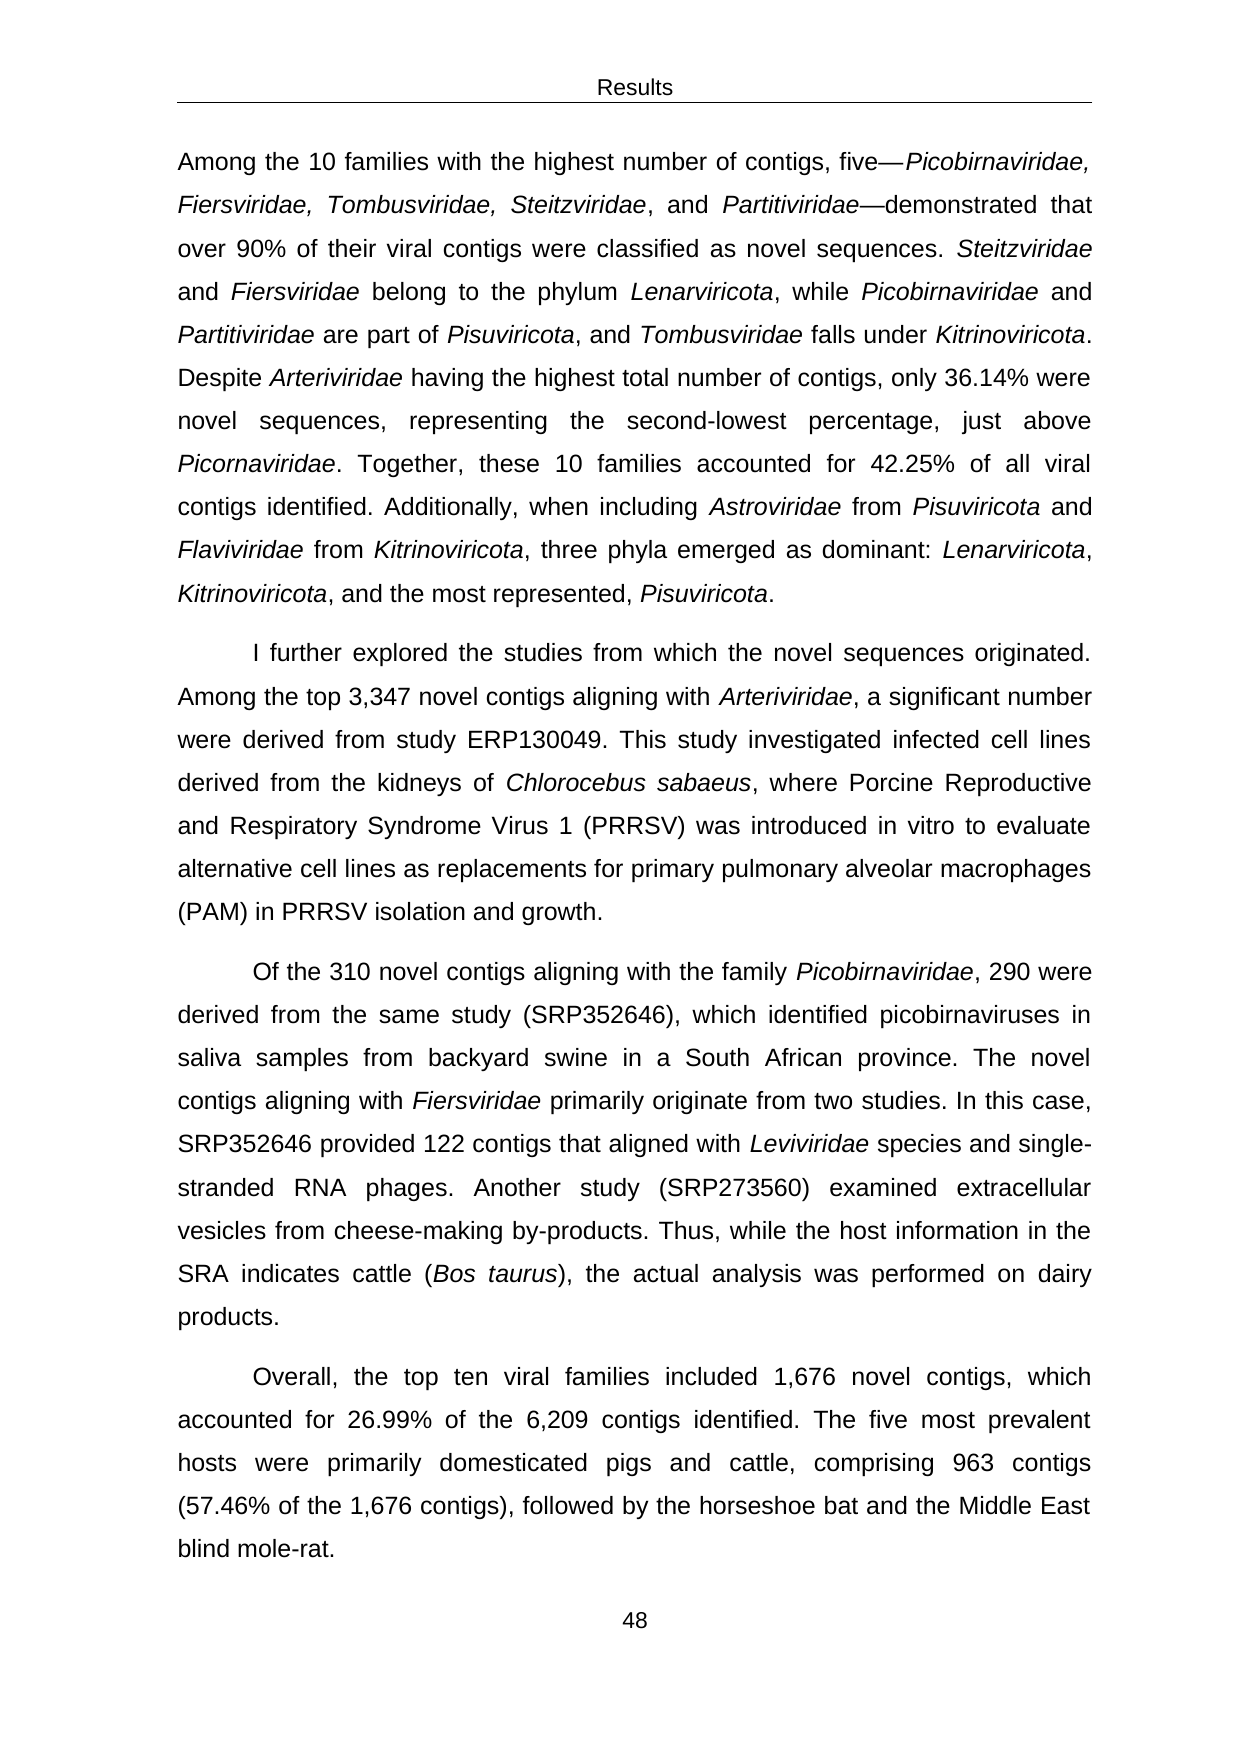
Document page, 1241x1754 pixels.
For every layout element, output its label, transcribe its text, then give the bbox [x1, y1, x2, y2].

text Of the 310 novel contigs aligning with the family Picobirnaviridae, 290 were derived from the same study (SRP352646), which identified picobirnaviruses in saliva samples from backyard swine in a South African province. The novel contigs aligning with Fiersviridae primarily originate from two studies. In this case, SRP352646 provided 122 contigs that aligned with Leviviridae species and single-stranded RNA phages. Another study (SRP273560) examined extracellular vesicles from cheese-making by-products. Thus, while the host information in the SRA indicates cattle (Bos taurus), the actual analysis was performed on dairy products. [177, 957, 1092, 1331]
text Among the 10 families with the highest number of contigs, five—Picobirnaviridae, Fiersviridae, Tombusviridae, Steitzviridae, and Partitiviridae—demonstrated that over 90% of their viral contigs were classified as novel sequences. Steitzviridae and Fiersviridae belong to the phylum Lenarviricota, while Picobirnaviridae and Partitiviridae are part of Pisuviricota, and Tombusviridae falls under Kitrinoviricota. Despite Arteriviridae having the highest total number of contigs, only 36.14% were novel sequences, representing the second-lowest percentage, just above Picornaviridae. Together, these 10 families accounted for 42.25% of all viral contigs identified. Additionally, when including Astroviridae from Pisuviricota and Flaviviridae from Kitrinoviricota, three phyla emerged as dominant: Lenarviricota, Kitrinoviricota, and the most represented, Pisuviricota. [177, 147, 1092, 607]
text Overall, the top ten viral families included 1,676 novel contigs, which accounted for 26.99% of the 6,209 contigs identified. The five most prevalent hosts were primarily domesticated pigs and cattle, comprising 963 contigs (57.46% of the 1,676 contigs), followed by the horseshoe bat and the Middle East blind mole-rat. [177, 1362, 1092, 1563]
text I further explored the studies from which the novel sequences originated. Among the top 3,347 novel contigs aligning with Arteriviridae, a significant number were derived from study ERP130049. This study investigated infected cell lines derived from the kidneys of Chlorocebus sabaeus, where Porcine Reproductive and Respiratory Syndrome Virus 1 (PRRSV) was introduced in vitro to evaluate alternative cell lines as replacements for primary pulmonary alveolar macrophages (PAM) in PRRSV isolation and growth. [177, 638, 1092, 926]
